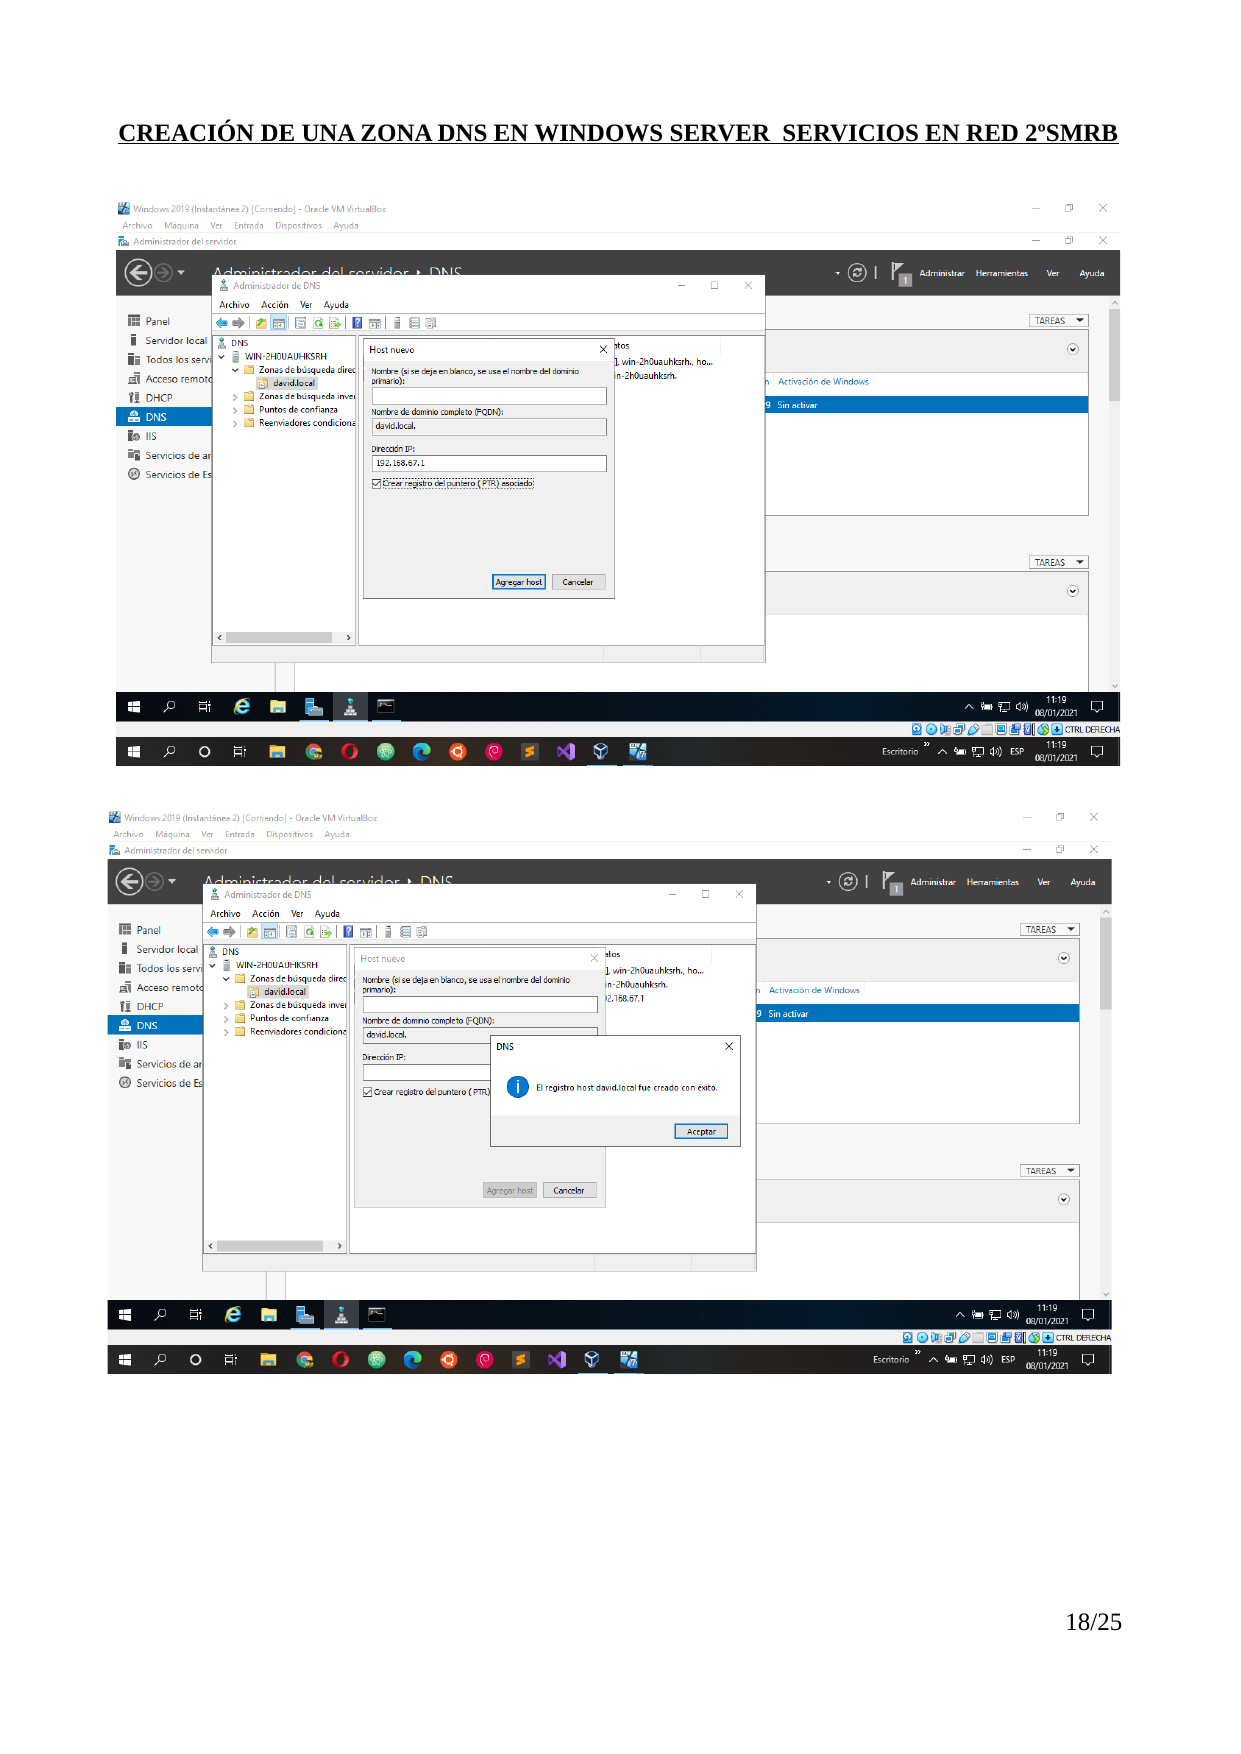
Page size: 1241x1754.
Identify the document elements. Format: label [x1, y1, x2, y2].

picture [116, 200, 1121, 766]
picture [107, 809, 1112, 1374]
